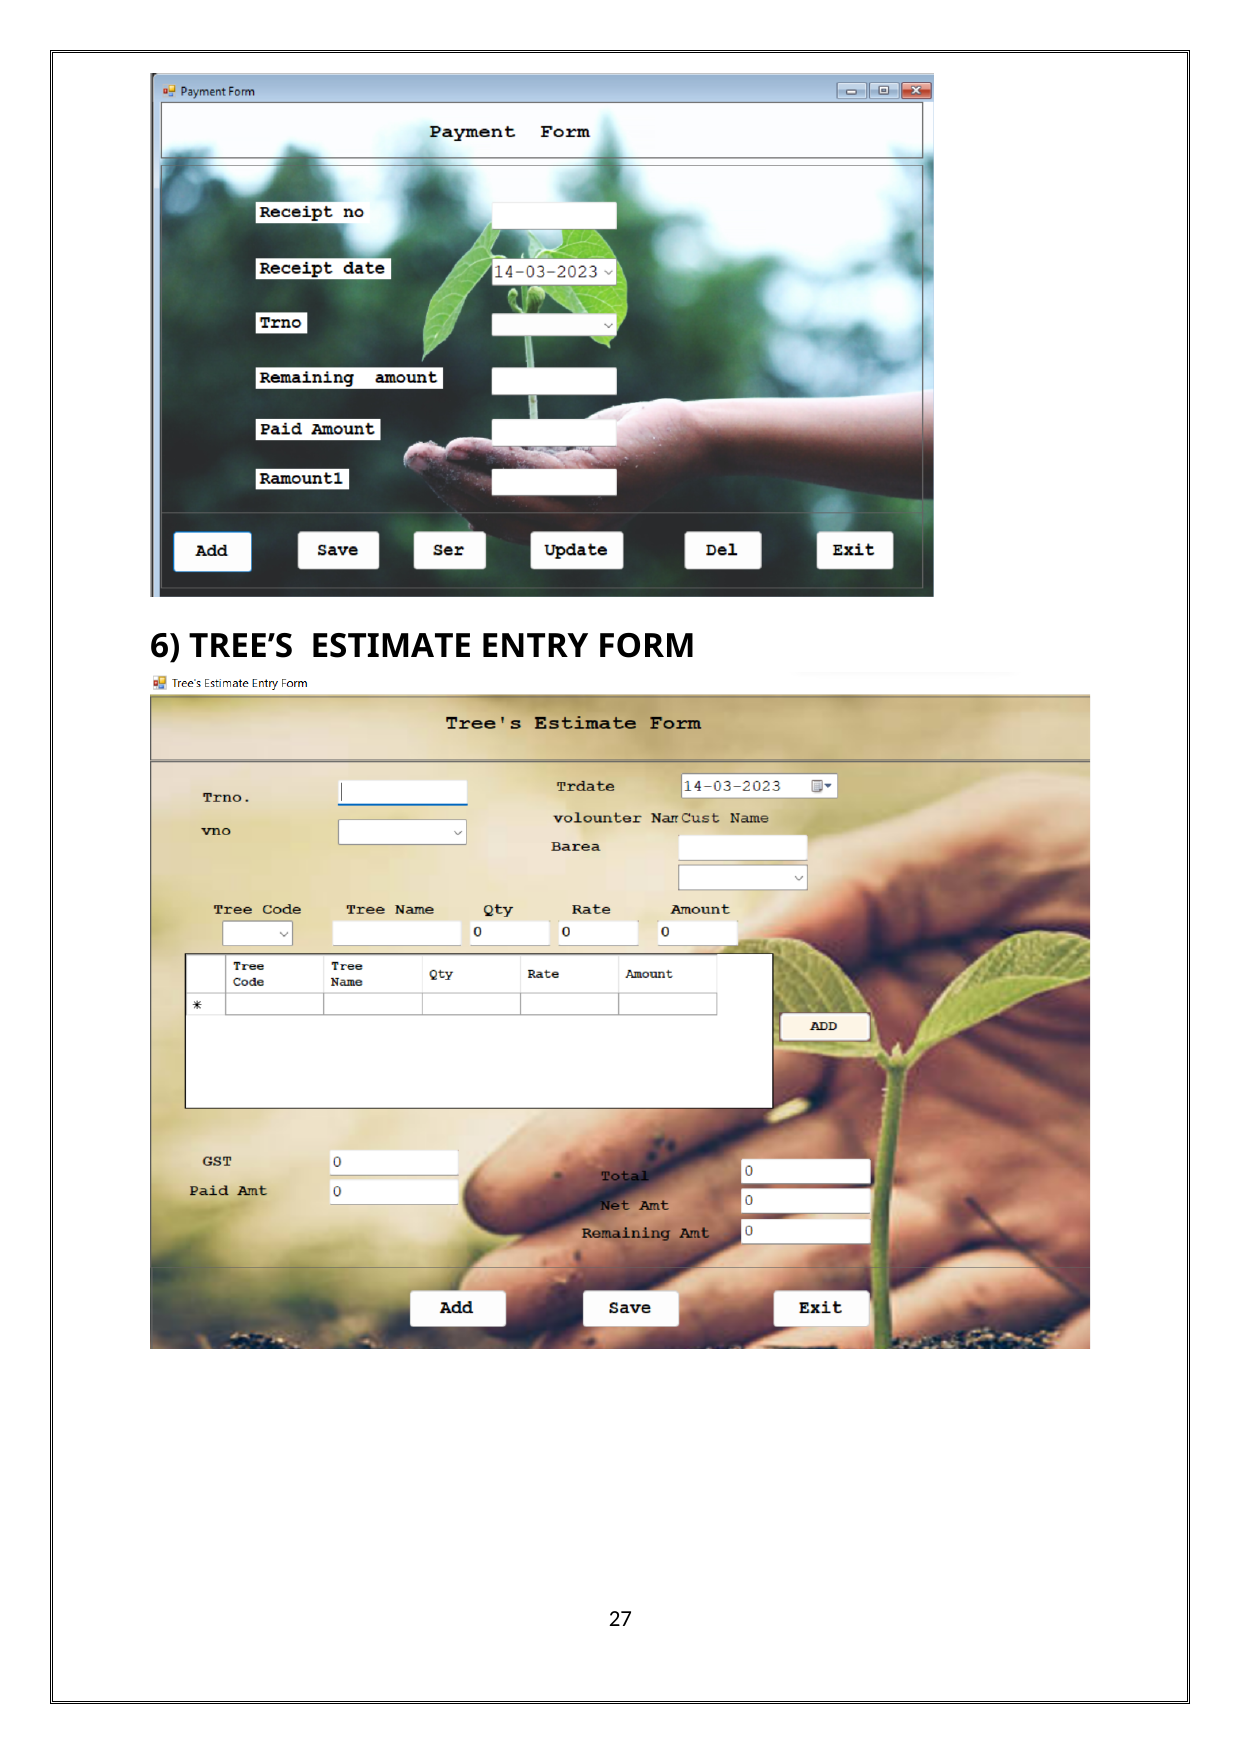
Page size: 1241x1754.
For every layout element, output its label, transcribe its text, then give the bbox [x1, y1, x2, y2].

text 6) TREE’S ESTIMATE ENTRY FORM [150, 622, 1090, 672]
